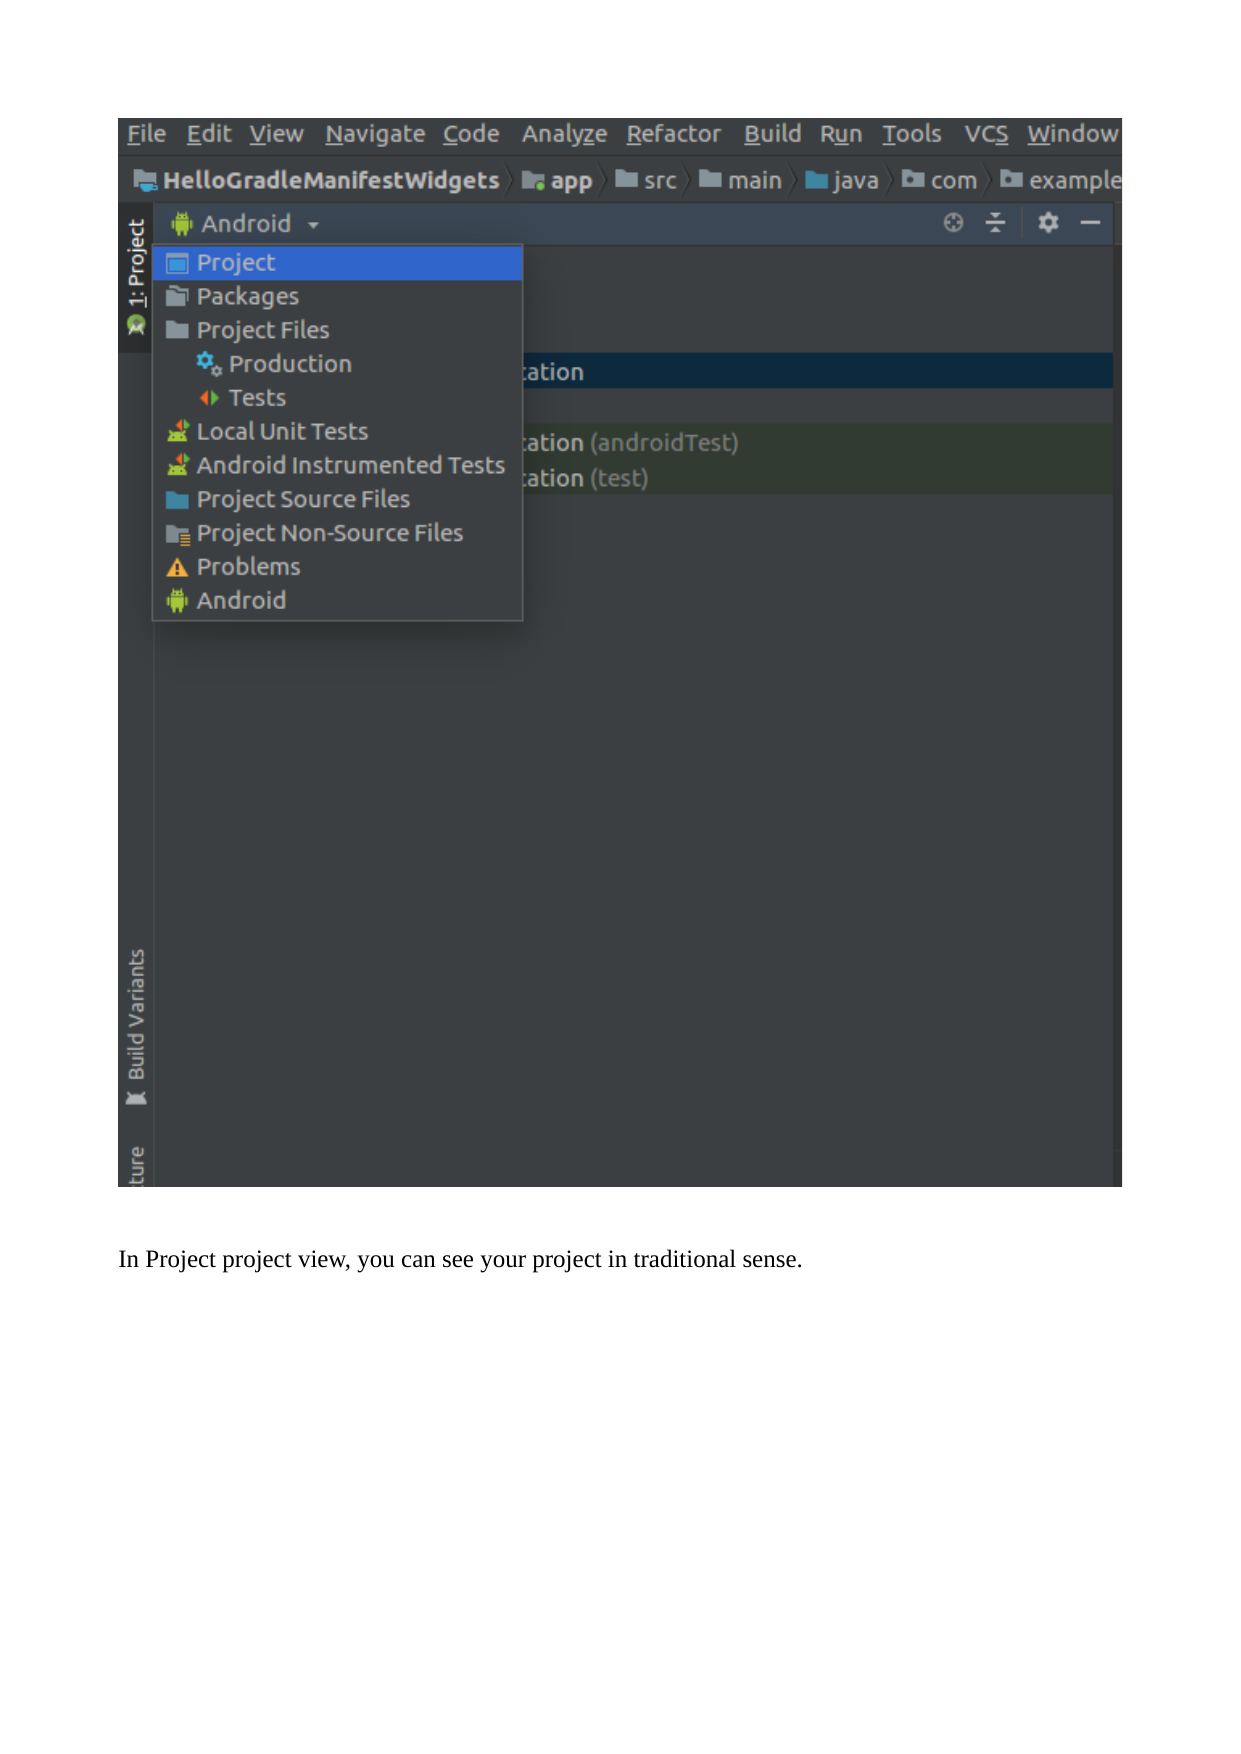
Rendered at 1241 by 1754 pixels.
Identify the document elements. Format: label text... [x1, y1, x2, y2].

picture [118, 118, 1123, 1187]
text In Project project view, you can see your project in traditional sense. [118, 1244, 1122, 1273]
